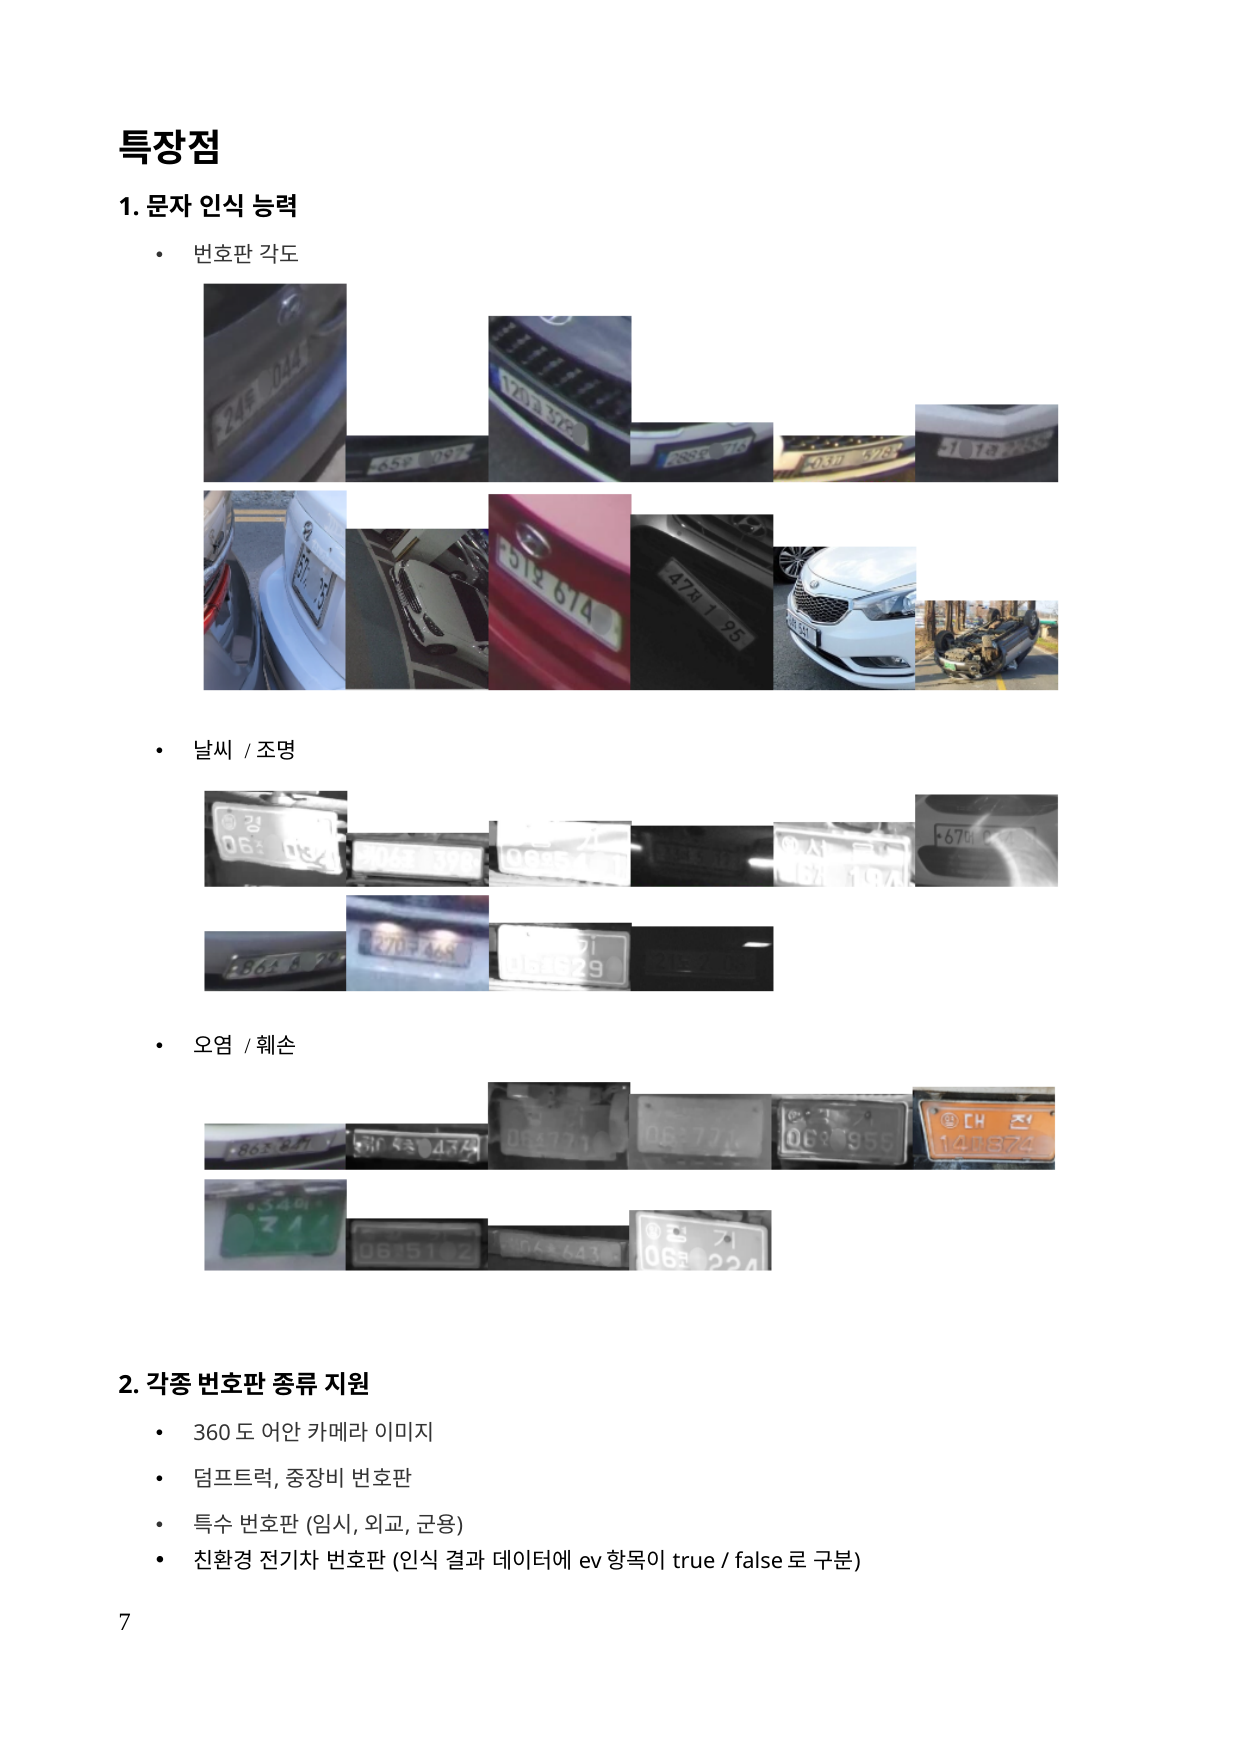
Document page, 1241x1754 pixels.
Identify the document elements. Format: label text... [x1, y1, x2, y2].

list 친환경 전기차 번호판 (인식 결과 데이터에 ev항목이 true / false로 구분) [156, 1543, 1122, 1575]
list 오염 / 훼손 [156, 1028, 1122, 1059]
picture [201, 1081, 1060, 1273]
list 날씨 / 조명 [156, 733, 1122, 764]
text 2. 각종 번호판 종류 지원 [118, 1364, 1122, 1400]
text 1. 문자 인식 능력 [118, 187, 1122, 223]
text 특장점 [118, 118, 1122, 172]
list 번호판 각도 [156, 237, 1122, 269]
list 특수 번호판 (임시, 외교, 군용) [156, 1507, 1122, 1538]
picture [201, 786, 1064, 996]
picture [199, 279, 1063, 695]
list 덤프트럭, 중장비 번호판 [156, 1461, 1122, 1492]
list 360도 어안 카메라 이미지 [156, 1415, 1122, 1446]
